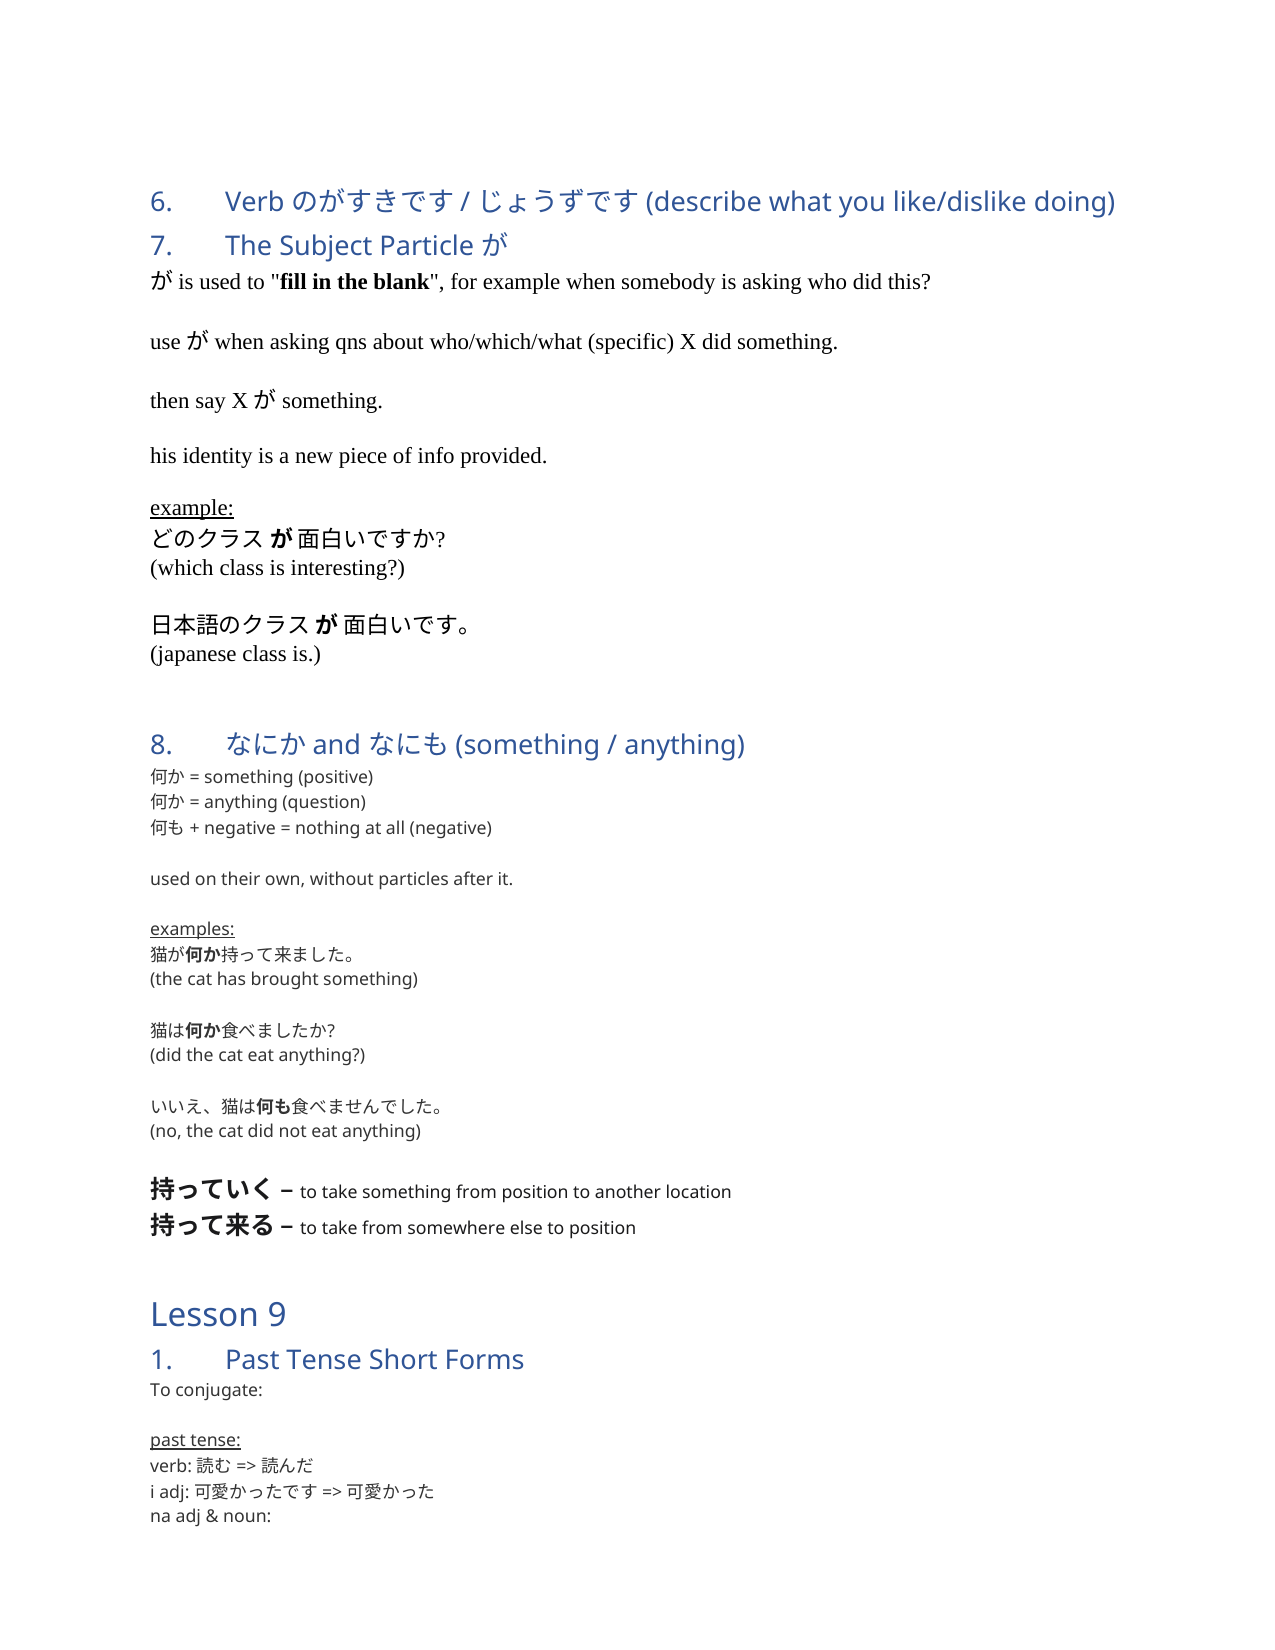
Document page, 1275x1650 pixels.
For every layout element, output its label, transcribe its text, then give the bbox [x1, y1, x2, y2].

text i adj: 可愛かったです => 可愛かった [150, 1478, 1125, 1503]
text (no, the cat did not eat anything) [150, 1119, 1125, 1143]
text na adj & noun: [150, 1503, 1125, 1528]
text verb: 読む => 読んだ [150, 1452, 1125, 1478]
text 何か = something (positive) [150, 762, 1125, 788]
text 何も + negative = nothing at all (negative) [150, 814, 1125, 840]
subtitle Verb のがすきです / じょうずです (describe what you like/dislike doing) [150, 180, 1125, 219]
text (japanese class is.) [150, 640, 1125, 666]
text 持っていく – to take something from position to another location [150, 1169, 1125, 1206]
text his identity is a new piece of info provided. [150, 442, 1125, 468]
text いいえ、猫は何も食べませんでした。 [150, 1093, 1125, 1119]
text use が when asking qns about who/which/what (specific) X did something. [150, 322, 1125, 356]
text が is used to "fill in the blank", for example when somebody is asking who did this? [150, 263, 1125, 296]
text example: [150, 494, 1125, 521]
text To conjugate: [150, 1377, 1125, 1402]
text used on their own, without particles after it. [150, 866, 1125, 890]
subtitle Past Tense Short Forms [150, 1341, 1125, 1377]
text 猫は何か食べましたか? [150, 1017, 1125, 1043]
text 猫が何か持って来ました。 [150, 941, 1125, 966]
text then say X が something. [150, 382, 1125, 415]
text (did the cat eat anything?) [150, 1043, 1125, 1067]
text (the cat has brought something) [150, 966, 1125, 991]
text past tense: [150, 1428, 1125, 1452]
subtitle Lesson 9 [150, 1291, 1125, 1336]
text examples: [150, 917, 1125, 941]
subtitle なにか and なにも (something / anything) [150, 723, 1125, 762]
text 日本語のクラス が 面白いです。 [150, 607, 1125, 640]
subtitle The Subject Particle が [150, 223, 1125, 263]
text (which class is interesting?) [150, 554, 1125, 580]
text 何か = anything (question) [150, 788, 1125, 814]
text どのクラス が 面白いですか? [150, 521, 1125, 554]
text 持って来る – to take from somewhere else to position [150, 1206, 1125, 1242]
